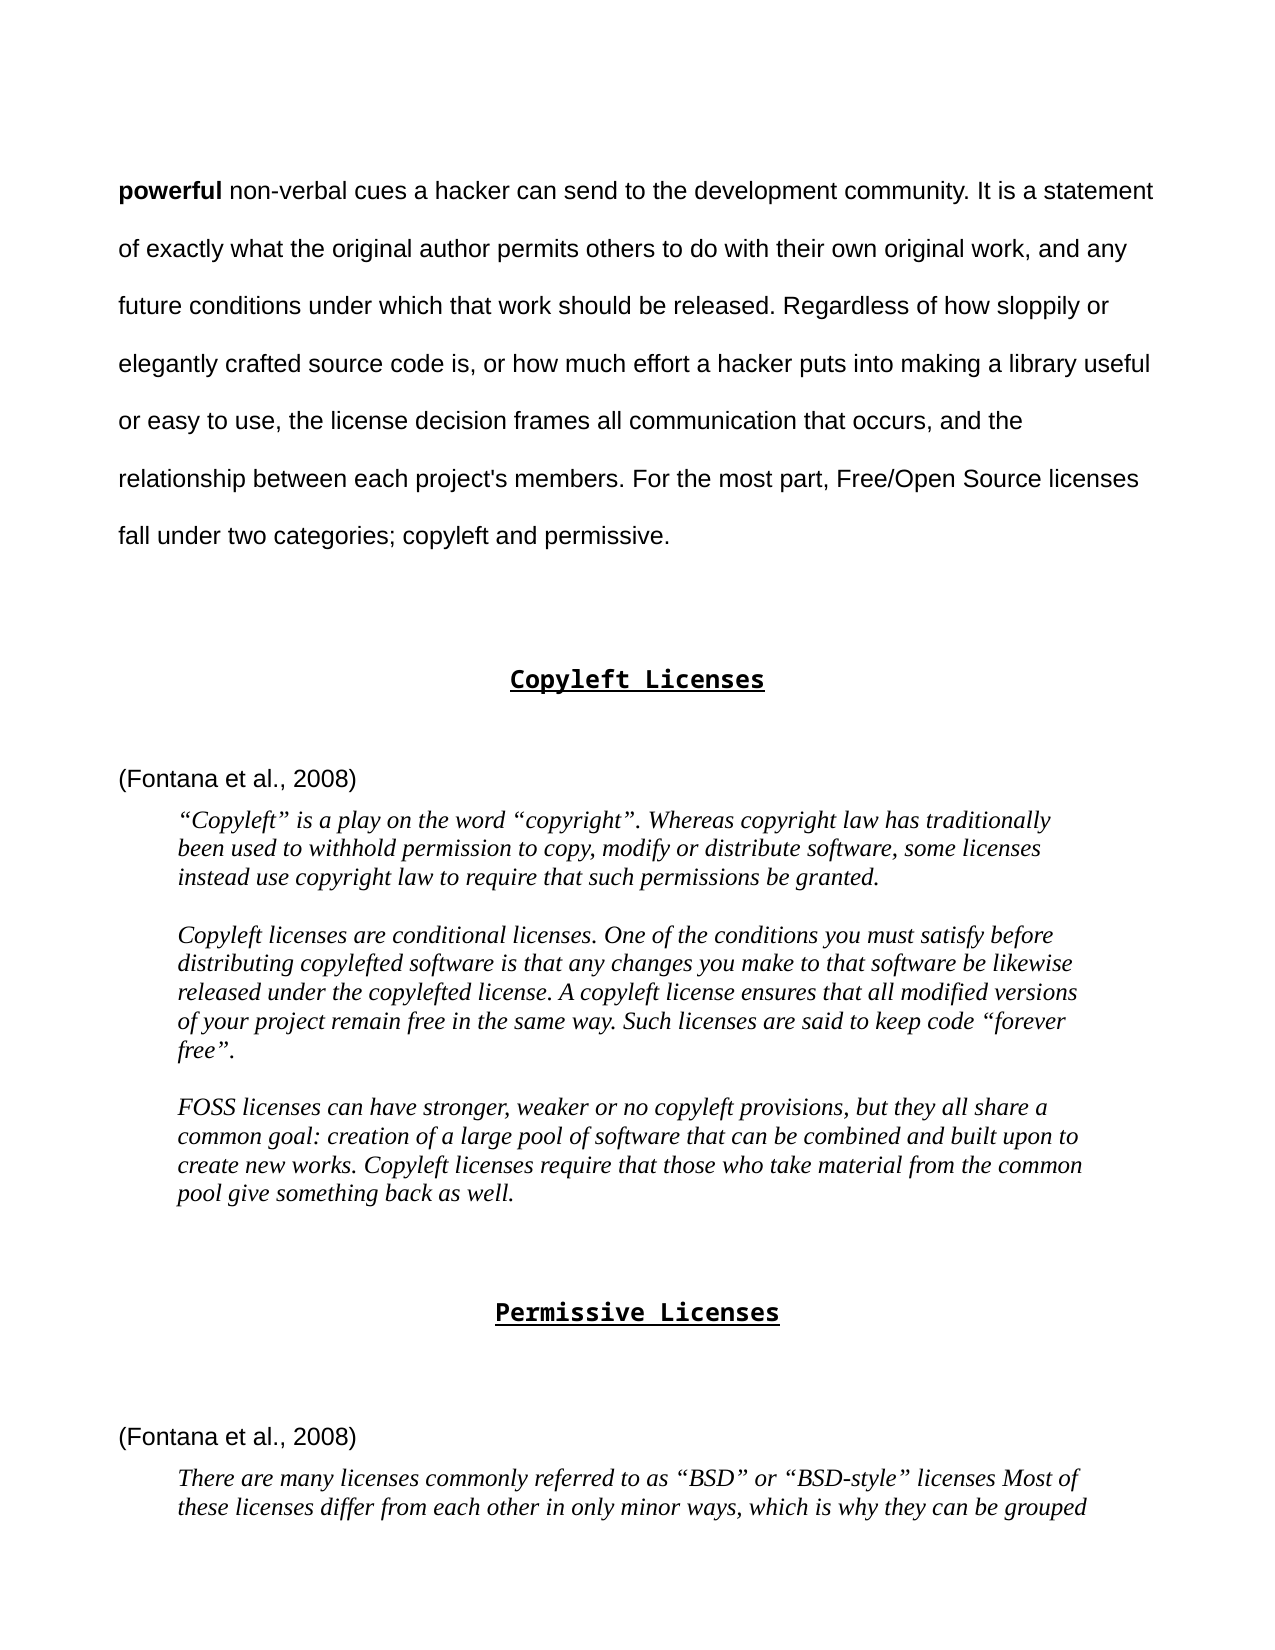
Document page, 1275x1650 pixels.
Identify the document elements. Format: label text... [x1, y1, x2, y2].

text powerful non-verbal cues a hacker can send to the development community. It is a statement of exactly what the original author permits others to do with their own original work, and any future conditions under which that work should be released. Regardless of how sloppily or elegantly crafted source code is, or how much effort a hacker puts into making a library useful or easy to use, the license decision frames all communication that occurs, and the relationship between each project's members. For the most part, Free/Open Source licenses fall under two categories; copyleft and permissive. [118, 176, 1157, 550]
text “Copyleft” is a play on the word “copyright”. Whereas copyright law has traditionally been used to withhold permission to copy, modify or distribute software, some licenses instead use copyright law to require that such permissions be granted. Copyleft licenses are conditional licenses. One of the conditions you must satisfy before distributing copylefted software is that any changes you make to that software be likewise released under the copylefted license. A copyleft license ensures that all modified versions of your project remain free in the same way. Such licenses are said to keep code “forever free”. FOSS licenses can have stronger, weaker or no copyleft provisions, but they all share a common goal: creation of a large pool of software that can be combined and built upon to create new works. Copyleft licenses require that those who take material from the common pool give something back as well. [177, 805, 1098, 1207]
text (Fontana et al., 2008) [118, 1422, 1157, 1451]
text (Fontana et al., 2008) [118, 763, 1157, 792]
text Copyleft Licenses [118, 661, 1157, 695]
text There are many licenses commonly referred to as “BSD” or “BSD-style” licenses Most of these licenses differ from each other in only minor ways, which is why they can be grouped [177, 1463, 1098, 1521]
text Permissive Licenses [118, 1295, 1157, 1329]
